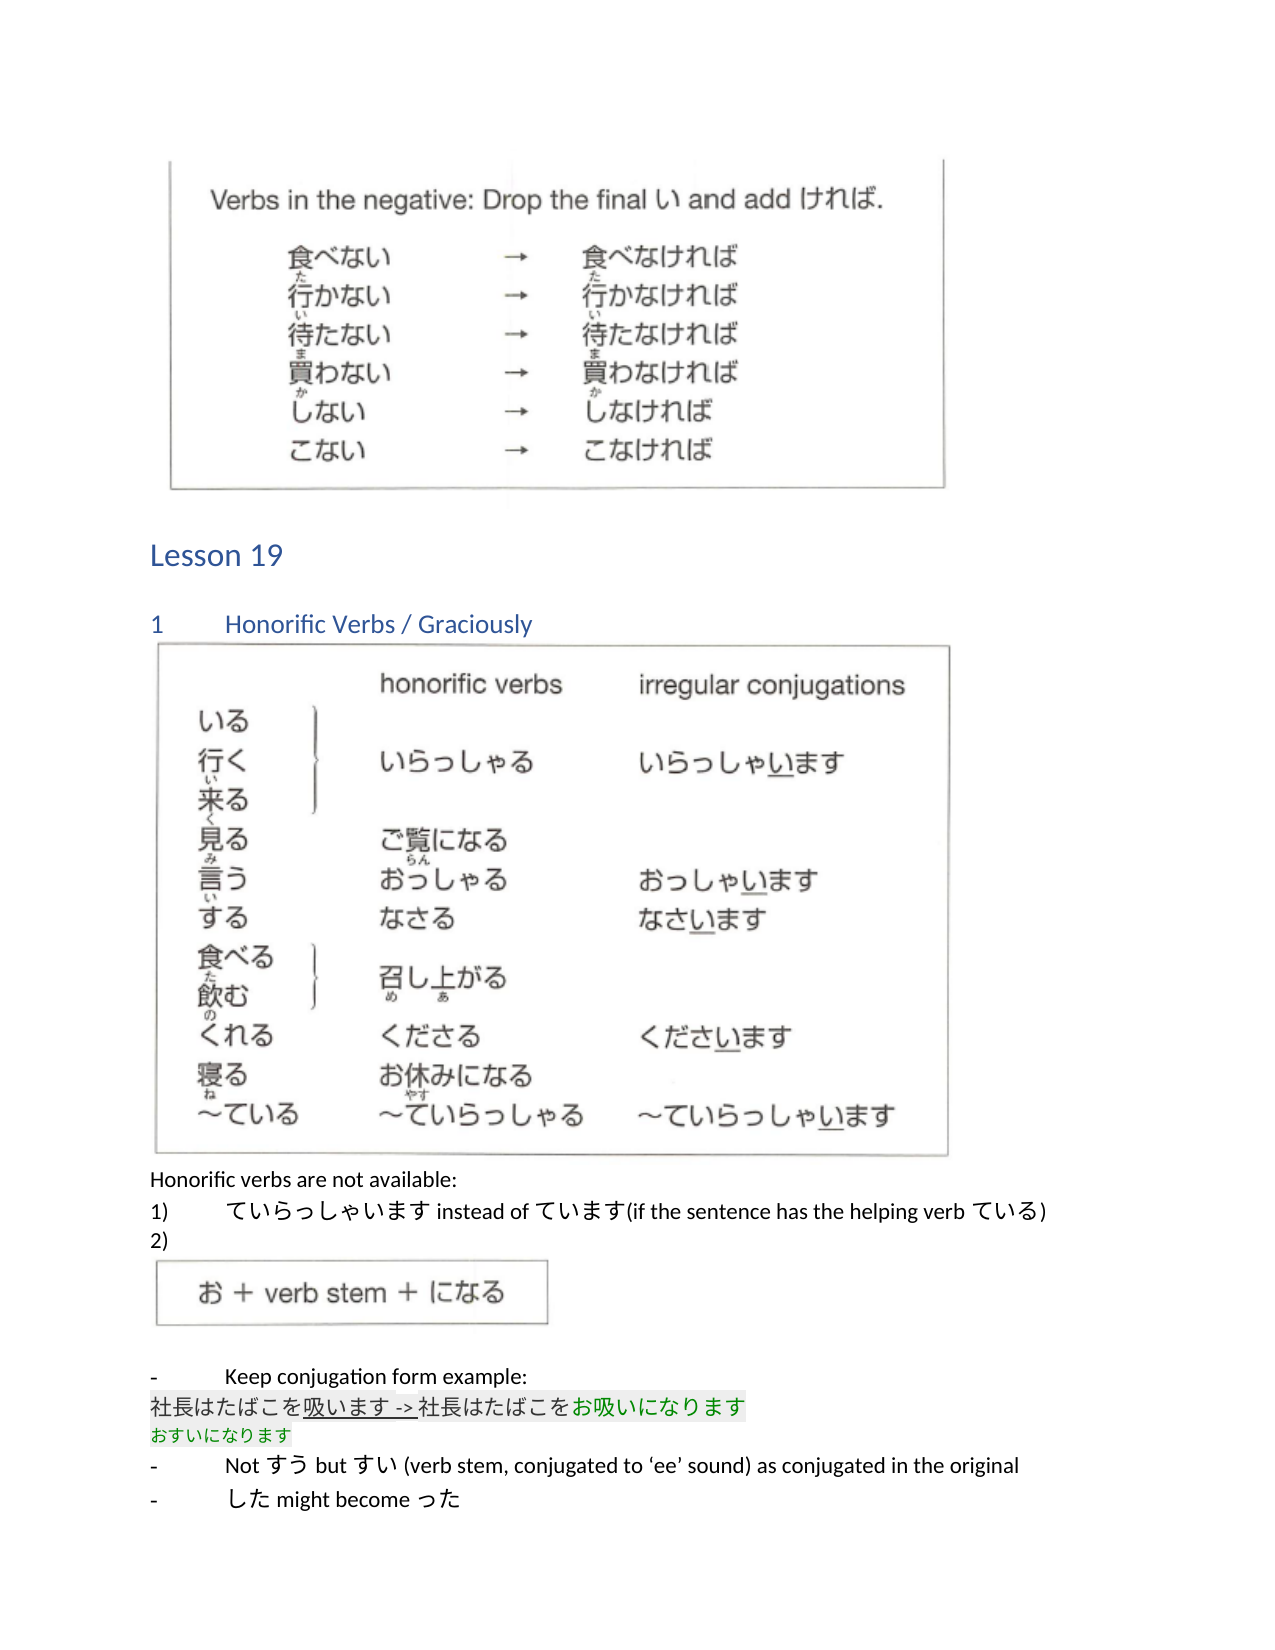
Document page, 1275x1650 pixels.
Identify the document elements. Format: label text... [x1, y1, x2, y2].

list ていらっしゃいます instead of ています(if the sentence has the helping verb ている) [150, 1193, 1125, 1226]
list Not すうbut すい (verb stem, conjugated to ‘ee’ sound) as conjugated in the original [150, 1447, 1125, 1480]
picture [150, 640, 960, 1165]
list した might become った [150, 1480, 1125, 1514]
subtitle Lesson 19 [150, 534, 1125, 575]
picture [150, 1254, 558, 1334]
list Keep conjugation form example: [150, 1362, 1125, 1390]
picture [150, 149, 954, 509]
subtitle Honorific Verbs / Graciously [150, 607, 1125, 640]
list 社長はたばこを吸います -> 社長はたばこをお吸いになります [150, 1390, 1125, 1422]
list おすいになります [150, 1422, 1125, 1447]
text Honorific verbs are not available: [150, 1165, 1125, 1193]
